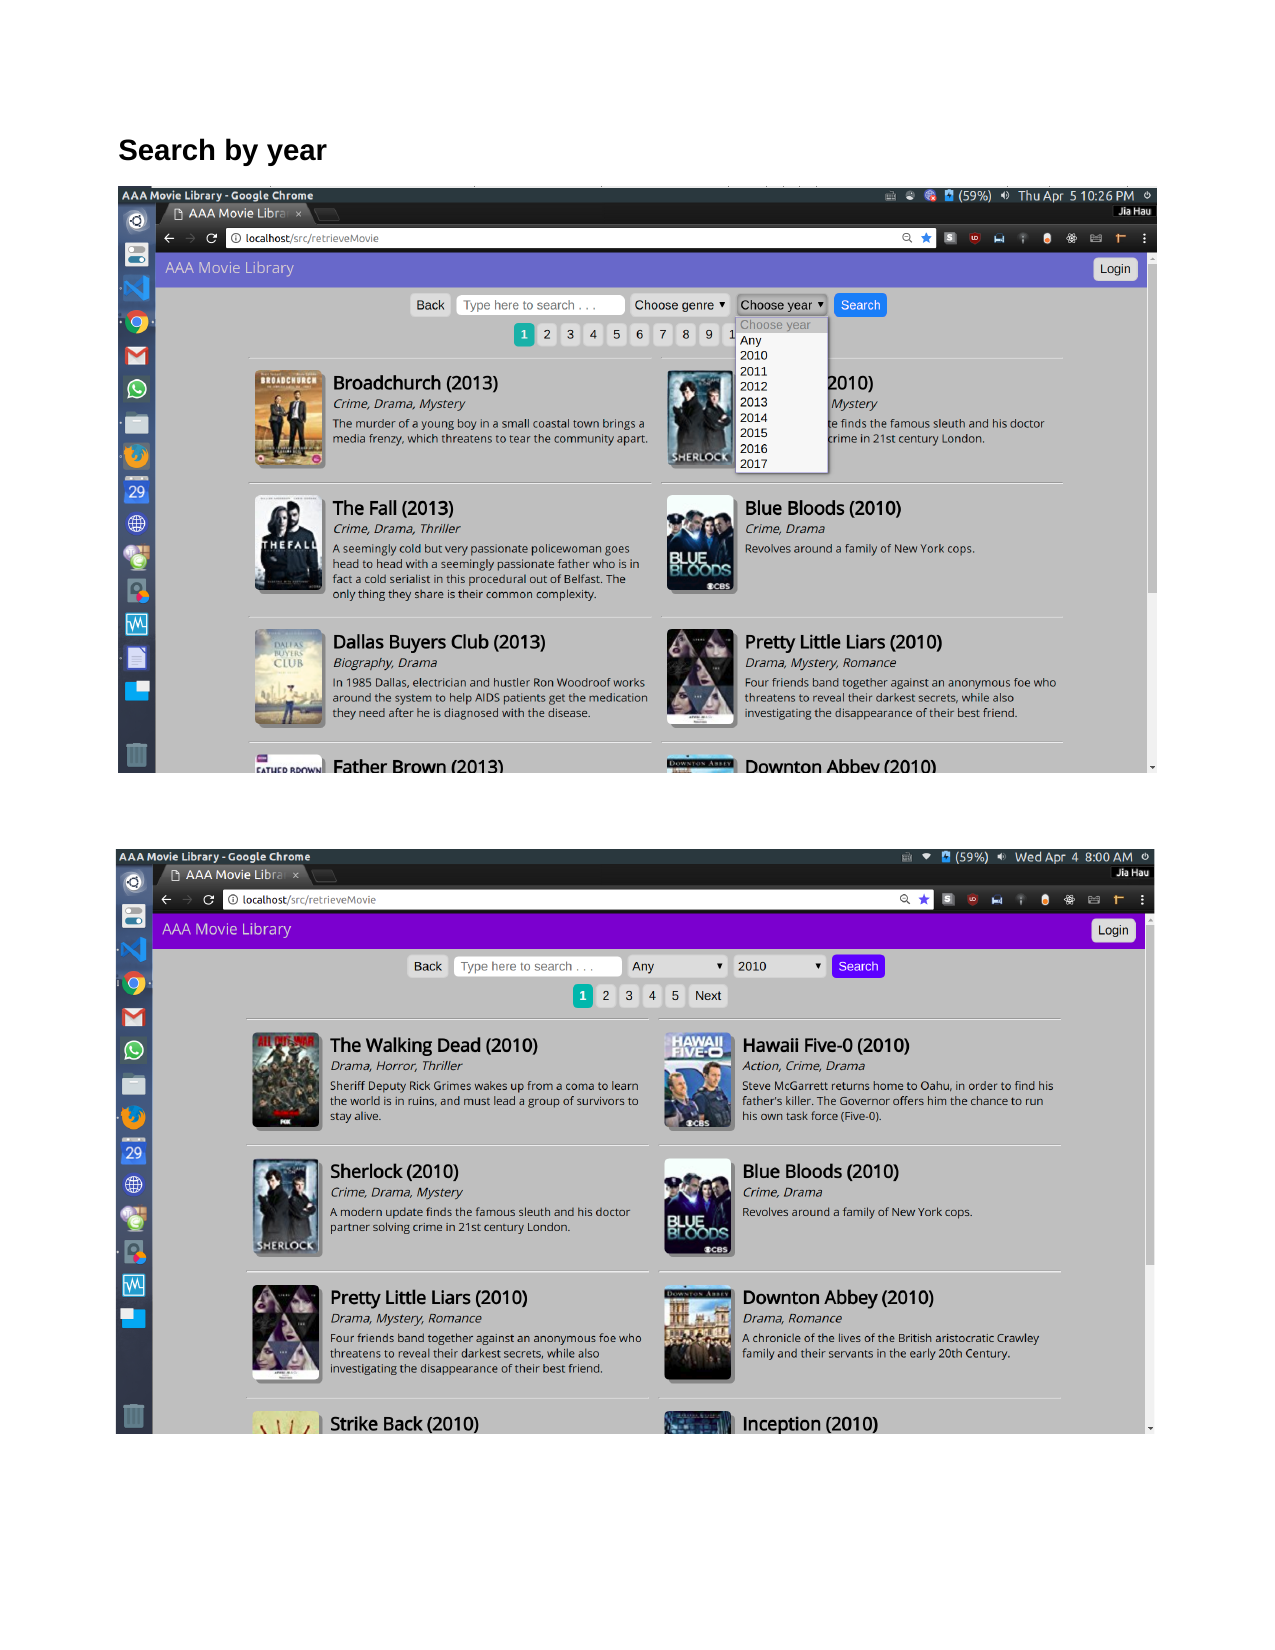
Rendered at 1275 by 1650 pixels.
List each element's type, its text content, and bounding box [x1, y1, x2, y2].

subtitle Search by year [118, 133, 1157, 166]
picture [118, 186, 1157, 773]
picture [115, 849, 1155, 1434]
